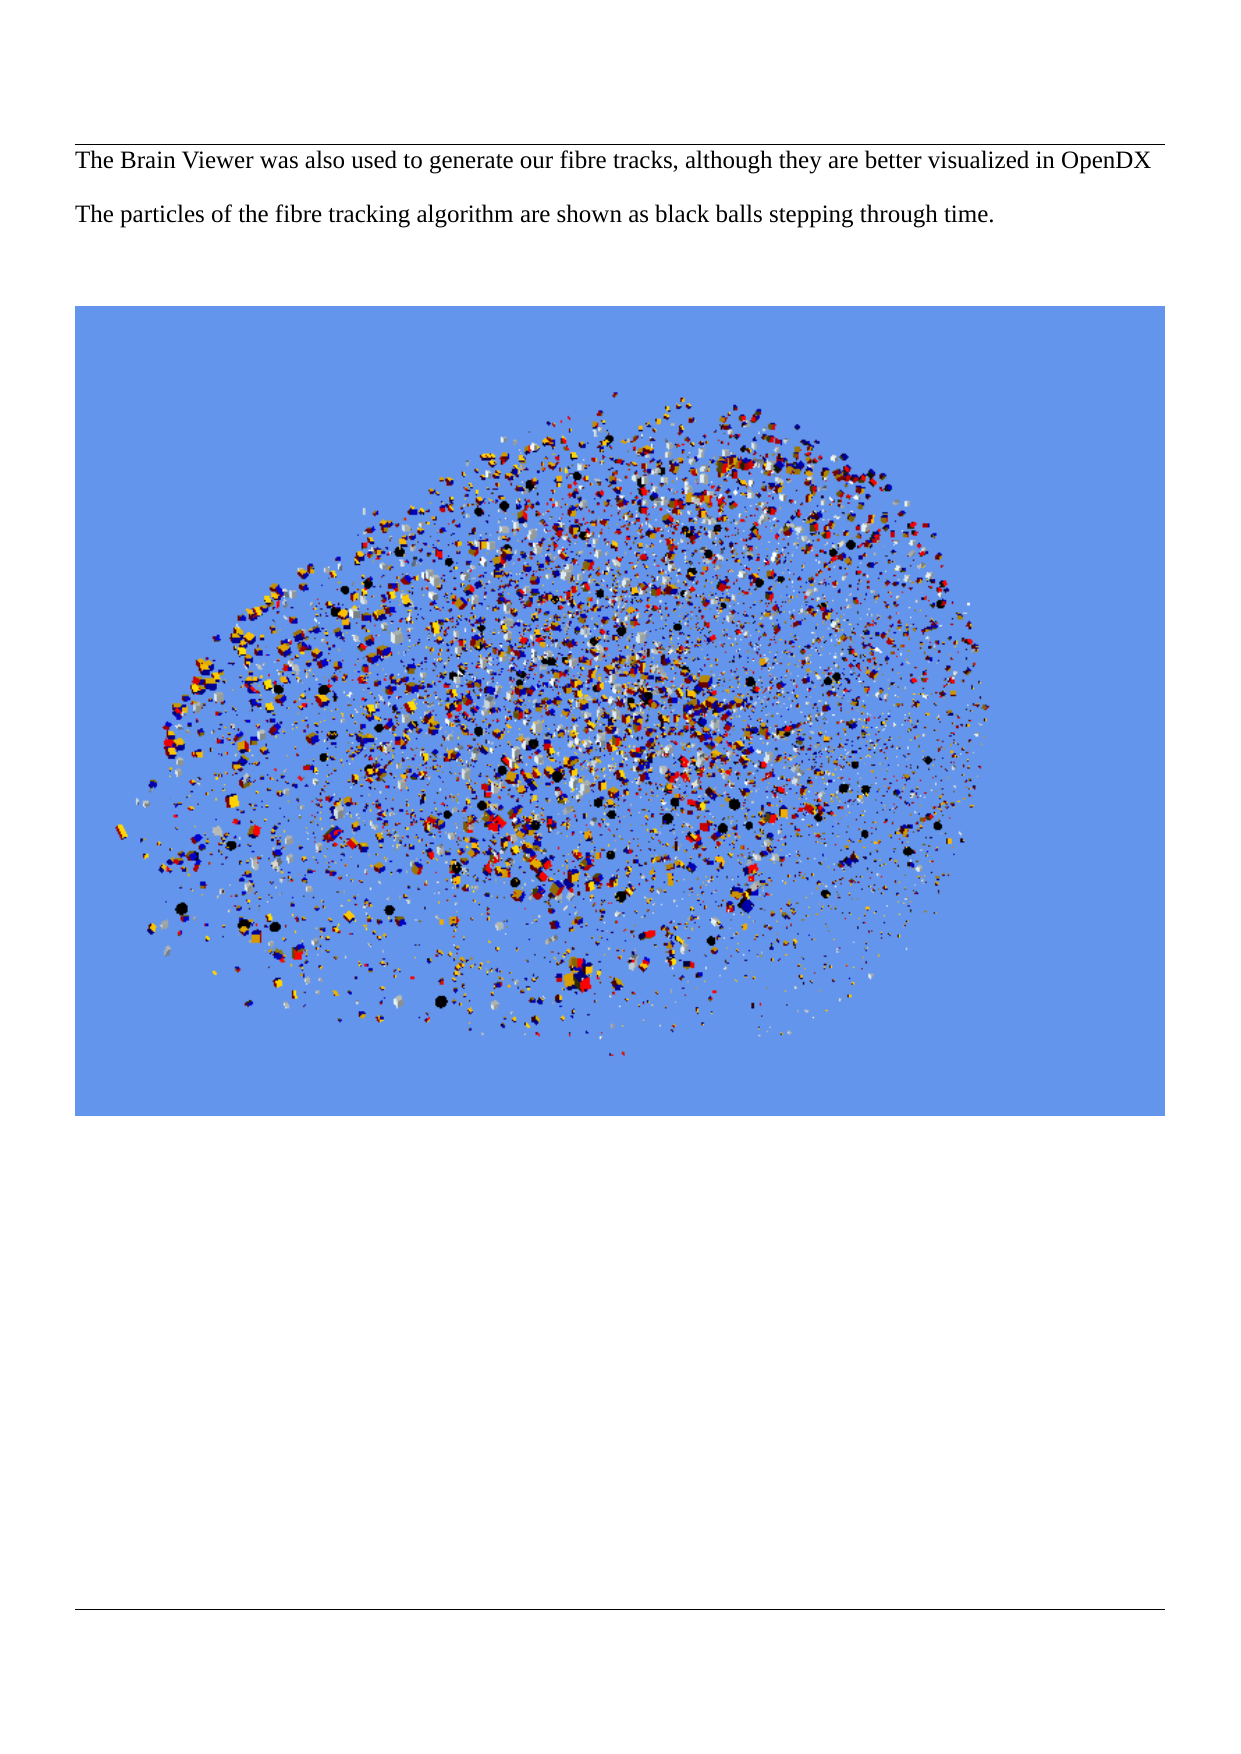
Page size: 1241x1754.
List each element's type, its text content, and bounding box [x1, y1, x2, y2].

text The Brain Viewer was also used to generate our fibre tracks, although they are better visualized in OpenDX [75, 145, 1165, 174]
text The particles of the fibre tracking algorithm are shown as black balls stepping through time. [75, 199, 1165, 228]
picture [75, 306, 1165, 1116]
